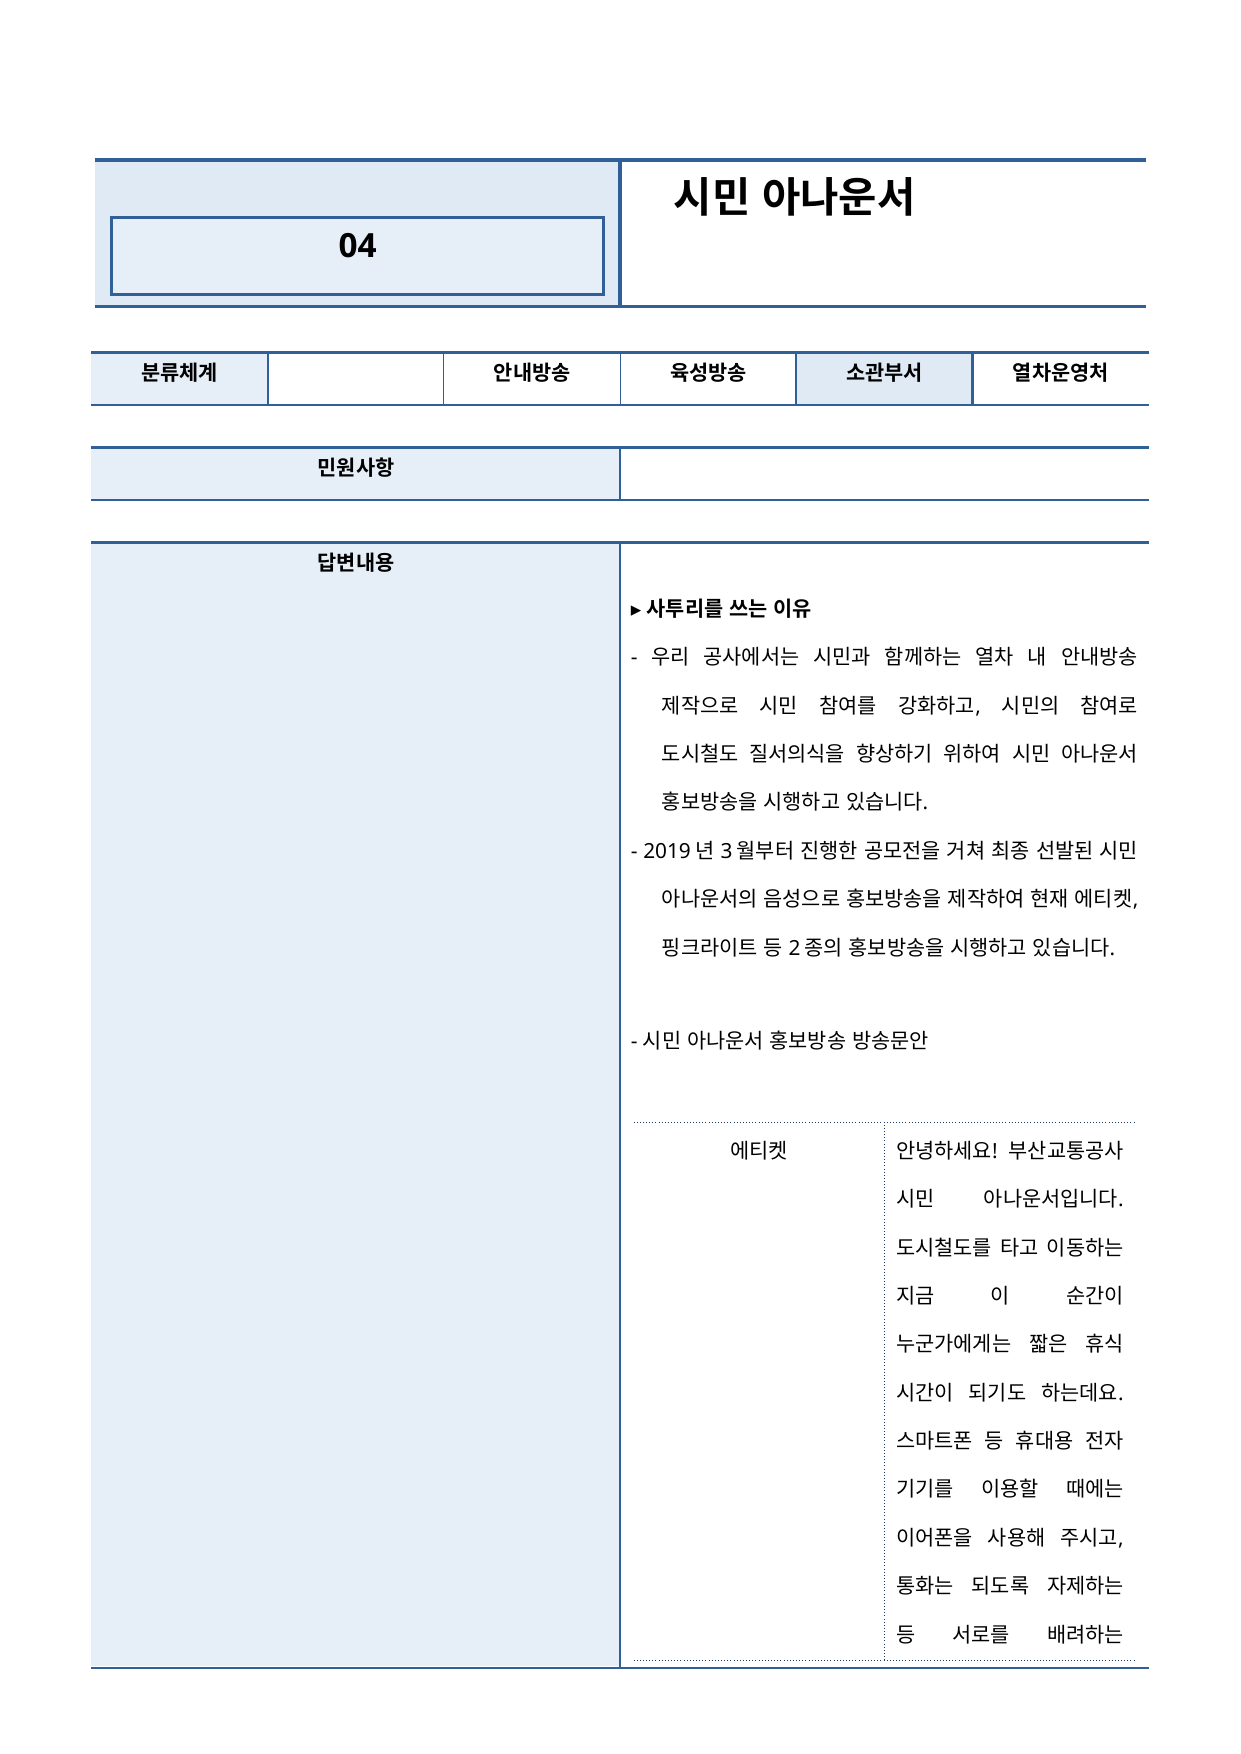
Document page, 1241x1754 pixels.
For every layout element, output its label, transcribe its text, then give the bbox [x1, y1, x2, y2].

table_header 시민 아나운서 [622, 162, 1146, 305]
table_header 안내방송 [444, 354, 620, 404]
table_header [95, 162, 618, 305]
table_header ▸ 사투리를 쓰는 이유 - 우리 공사에서는 시민과 함께하는 열차 내 안내방송 제작으로 시민 참여를 강화하고, 시민의 참여로 도시철도 질서의식을 향상하기 위하여 시민 아나운서 홍보방송을 시행하고 있습니다. - 2019년 3월부터 진행한 공모전을 거쳐 최종 선발된 시민 아나운서의 음성으로 홍보방송을 제작하여 현재 에티켓, 핑크라이트 등 2종의 홍보방송을 시행하고 있습니다. - 시민 아나운서 홍보방송 방송문안 [621, 544, 1149, 1666]
table_header 소관부서 [797, 354, 971, 404]
table_header 민원사항 [91, 449, 619, 499]
table_header 분류체계 [91, 354, 267, 404]
table_header 에티켓 [634, 1122, 884, 1660]
table_header [269, 354, 443, 404]
table_header 안녕하세요! 부산교통공사 시민 아나운서입니다. 도시철도를 타고 이동하는 지금 이 순간이 누군가에게는 짧은 휴식 시간이 되기도 하는데요. 스마트폰 등 휴대용 전자 기기를 이용할 때에는 이어폰을 사용해 주시고, 통화는 되도록 자제하는 등 서로를 배려하는 [884, 1122, 1135, 1660]
table_header 육성방송 [621, 354, 795, 404]
table_header 04 [113, 219, 602, 293]
table_header 답변내용 [91, 544, 619, 1666]
table_header 열차운영처 [974, 354, 1149, 404]
table_header [621, 449, 1149, 499]
